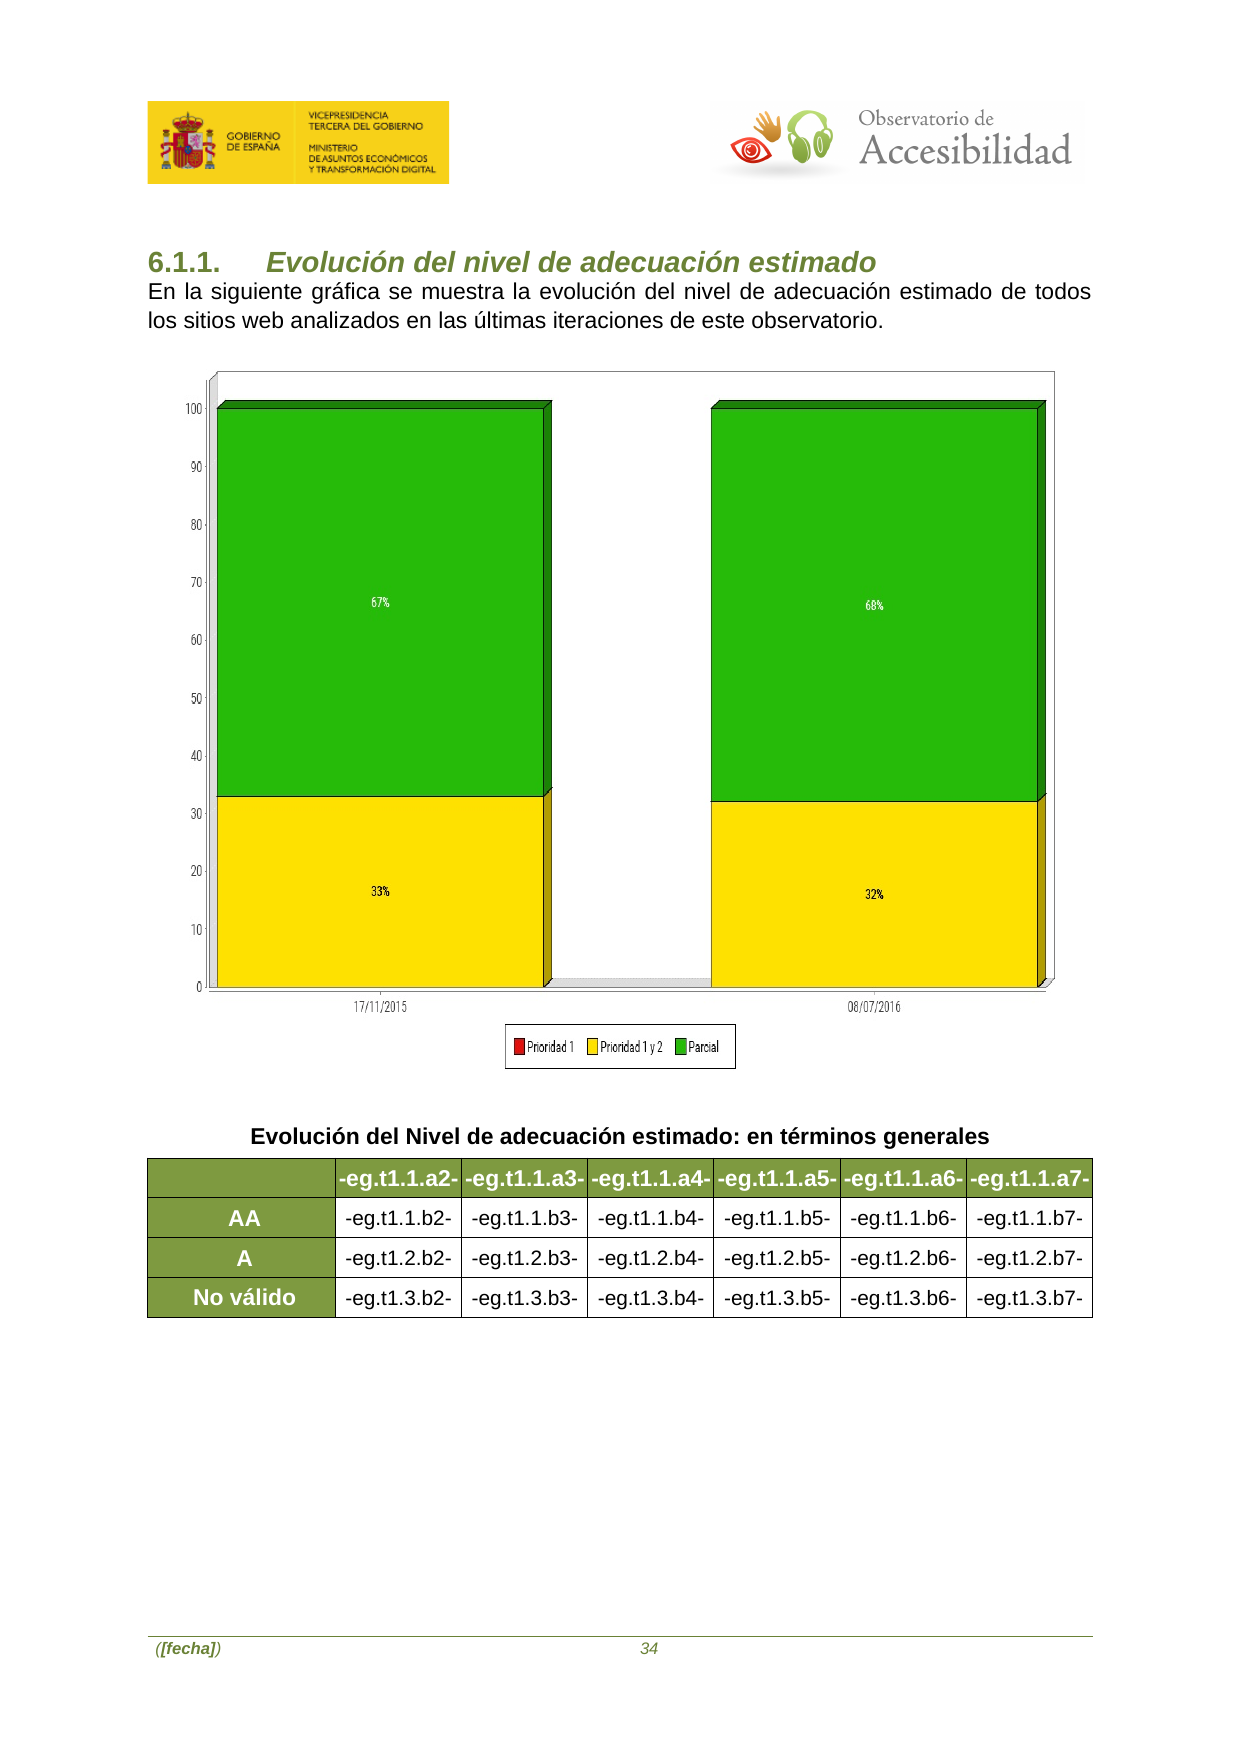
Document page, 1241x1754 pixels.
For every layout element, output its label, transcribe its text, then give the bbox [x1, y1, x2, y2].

table_cell A [148, 1238, 335, 1277]
table_header -eg.t1.1.a4- [588, 1159, 713, 1197]
picture [147, 101, 450, 184]
table_header -eg.t1.1.a3- [462, 1159, 587, 1197]
table_cell -eg.t1.2.b2- [336, 1238, 461, 1277]
picture [178, 361, 1062, 1071]
table_cell -eg.t1.3.b3- [462, 1278, 587, 1317]
table_cell -eg.t1.2.b7- [967, 1238, 1092, 1277]
table_cell -eg.t1.1.b2- [336, 1198, 461, 1237]
table_cell -eg.t1.3.b4- [588, 1278, 713, 1317]
table_cell -eg.t1.2.b5- [714, 1238, 840, 1277]
table_cell -eg.t1.2.b4- [588, 1238, 713, 1277]
table_cell -eg.t1.3.b7- [967, 1278, 1092, 1317]
table_cell AA [148, 1198, 335, 1237]
table_cell -eg.t1.3.b2- [336, 1278, 461, 1317]
text En la siguiente gráfica se muestra la evolución del nivel de adecuación estimado de todos los sitios web analizados en las últimas iteraciones de este observatorio. [148, 278, 1092, 333]
table_cell -eg.t1.3.b6- [841, 1278, 966, 1317]
table_cell -eg.t1.1.b6- [841, 1198, 966, 1237]
table_cell -eg.t1.3.b5- [714, 1278, 840, 1317]
table_header -eg.t1.1.a6- [841, 1159, 966, 1197]
table_header [148, 1159, 335, 1197]
picture [710, 101, 1086, 184]
subtitle Evolución del nivel de adecuación estimado [148, 245, 1092, 278]
text Evolución del Nivel de adecuación estimado: en términos generales [148, 1123, 1092, 1149]
table_cell -eg.t1.1.b4- [588, 1198, 713, 1237]
table_cell -eg.t1.2.b6- [841, 1238, 966, 1277]
table_cell -eg.t1.2.b3- [462, 1238, 587, 1277]
table_cell -eg.t1.1.b7- [967, 1198, 1092, 1237]
table_cell -eg.t1.1.b3- [462, 1198, 587, 1237]
table_cell -eg.t1.1.b5- [714, 1198, 840, 1237]
table_header -eg.t1.1.a7- [967, 1159, 1092, 1197]
table_header -eg.t1.1.a2- [336, 1159, 461, 1197]
table_cell No válido [148, 1278, 335, 1317]
table_header -eg.t1.1.a5- [714, 1159, 840, 1197]
